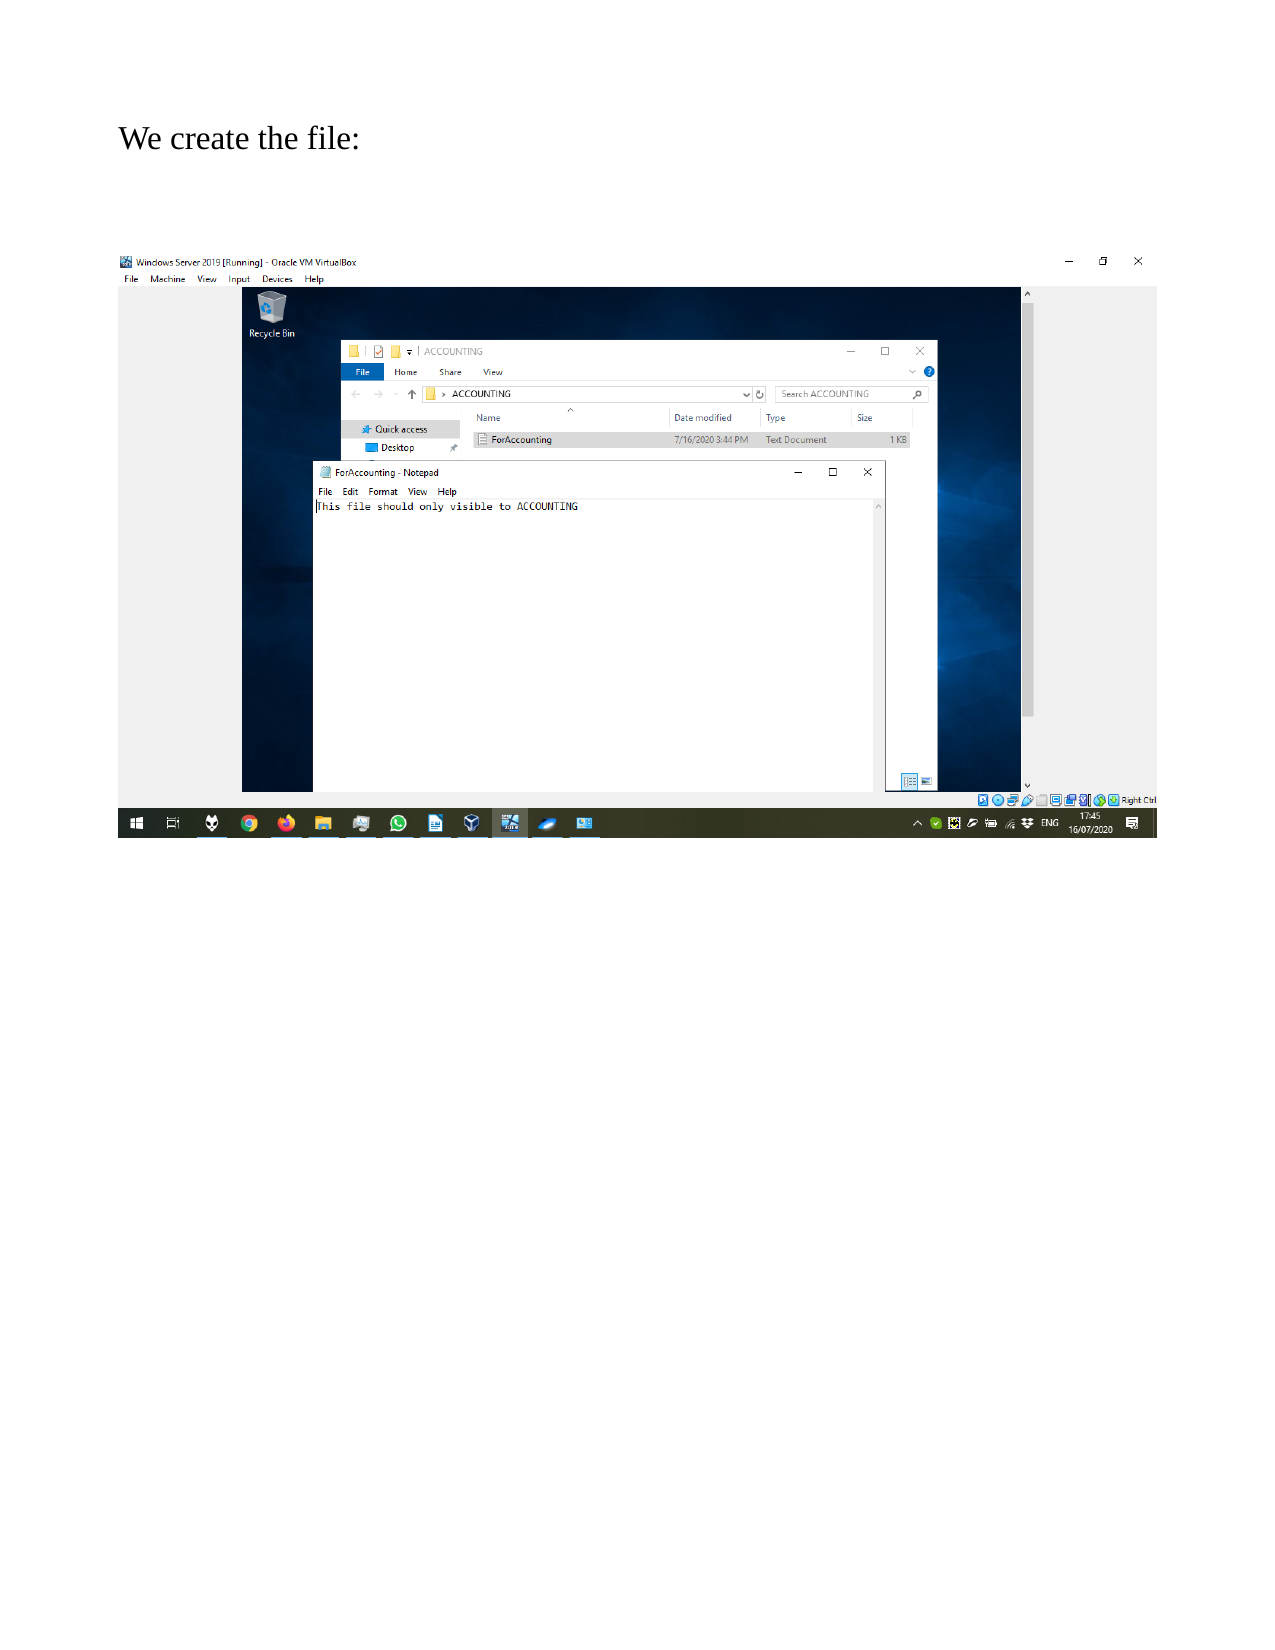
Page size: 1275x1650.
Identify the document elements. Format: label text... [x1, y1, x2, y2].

text We create the file: [118, 118, 1157, 156]
picture [118, 253, 1157, 838]
